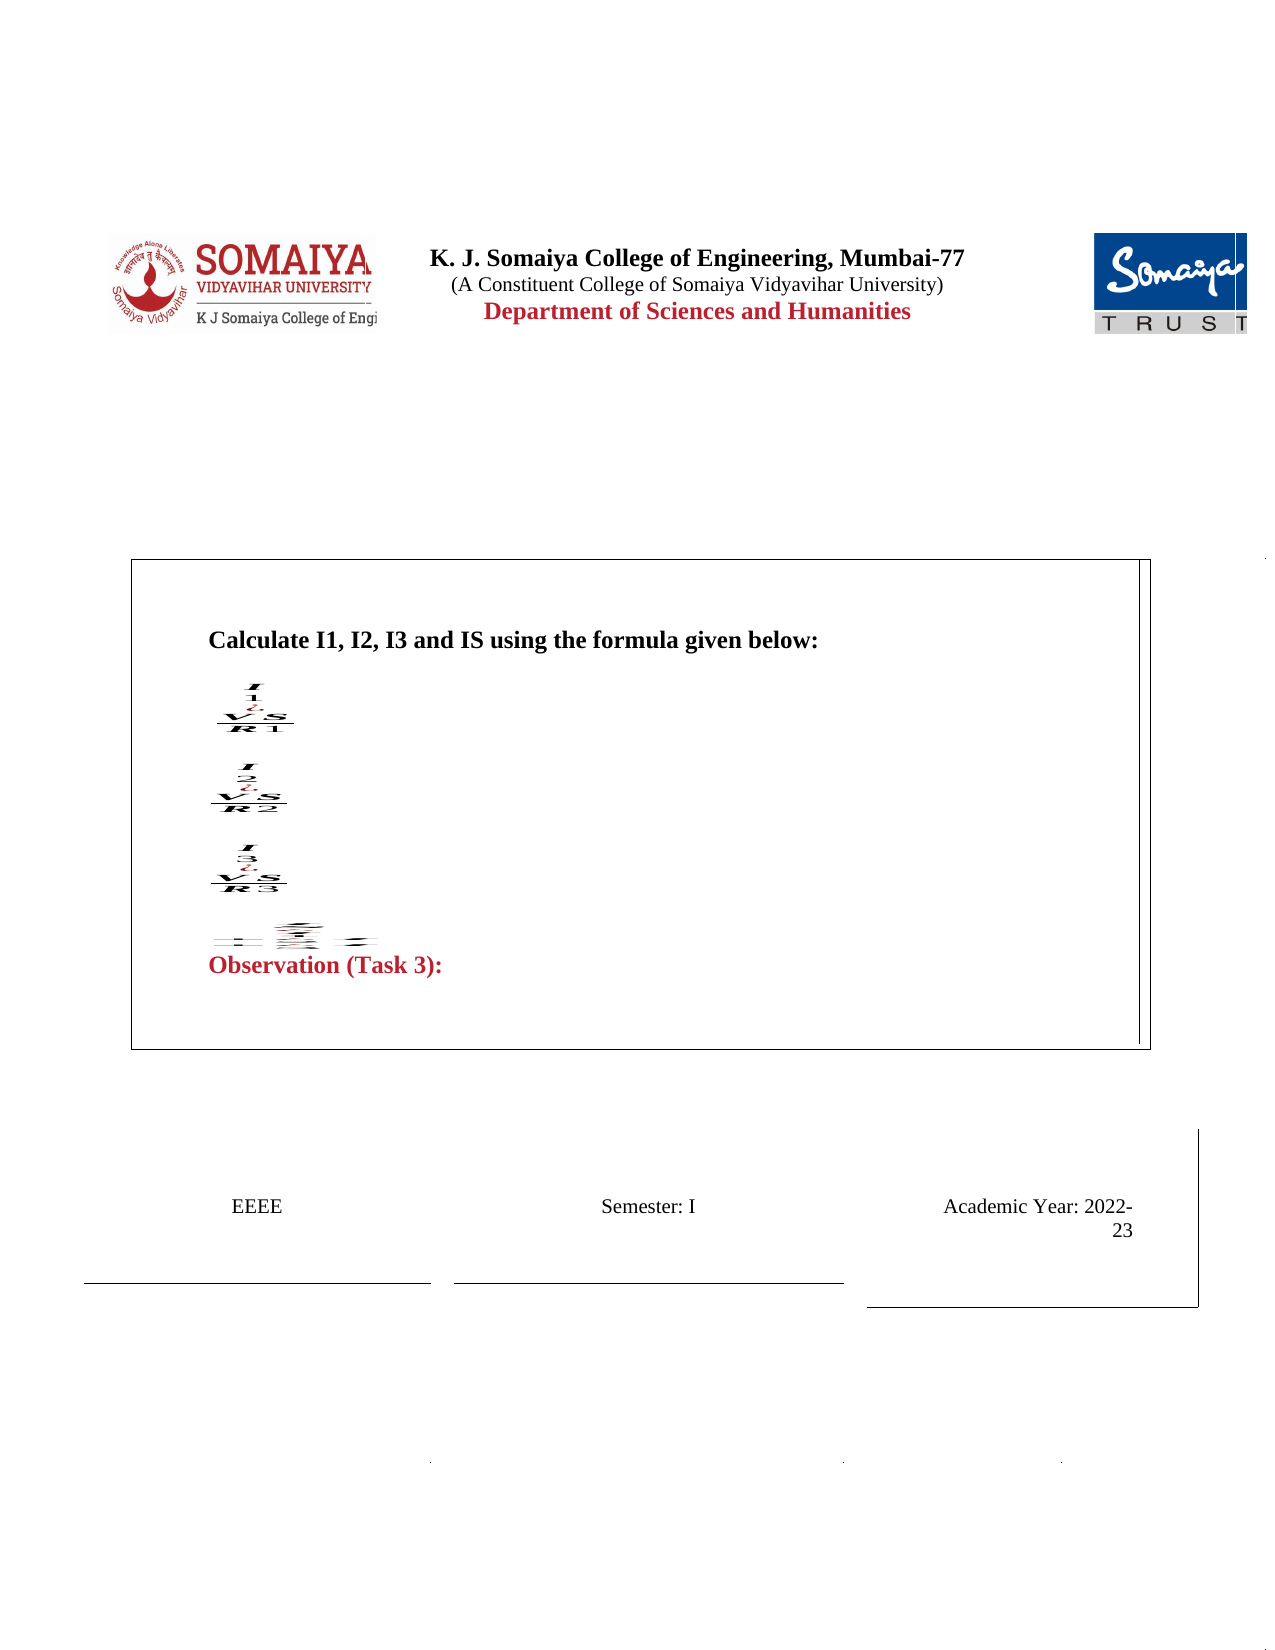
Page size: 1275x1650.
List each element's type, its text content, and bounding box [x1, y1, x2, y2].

table_cell Observation Table 1 ( Task 1) Calulations (Task1): Calclaute Va and Vb using the formula given below: =(5.5*9)/6.5=7.6 V =(3.3*9)/6.5=4.5 V =9/6.5=1.38 A Observation Table 2 Calculations (Task2): Calculate I1, I2, I3 and IS using the formula given below: Observation (Task 3): Case 1 : LED just turn’s ON Case 2 : LED turn’s ON ( glows brightly) Observations (Task4): Case 1 : Supply Voltage Levels recording Case Case 2: Status of voltages in the circuit Screenshot of Output: [144, 561, 1138, 1043]
table_cell Observation Table 1 ( Task 1) Calulations (Task1): Calclaute Va and Vb using the formula given below: =(5.5*9)/6.5=7.6 V =(3.3*9)/6.5=4.5 V =9/6.5=1.38 A Observation Table 2 Calculations (Task2): Calculate I1, I2, I3 and IS using the formula given below: Observation (Task 3): Case 1 : LED just turn’s ON Case 2 : LED turn’s ON ( glows brightly) Observations (Task4): Case 1 : Supply Voltage Levels recording Case Case 2: Status of voltages in the circuit Screenshot of Output: [132, 560, 1150, 1048]
